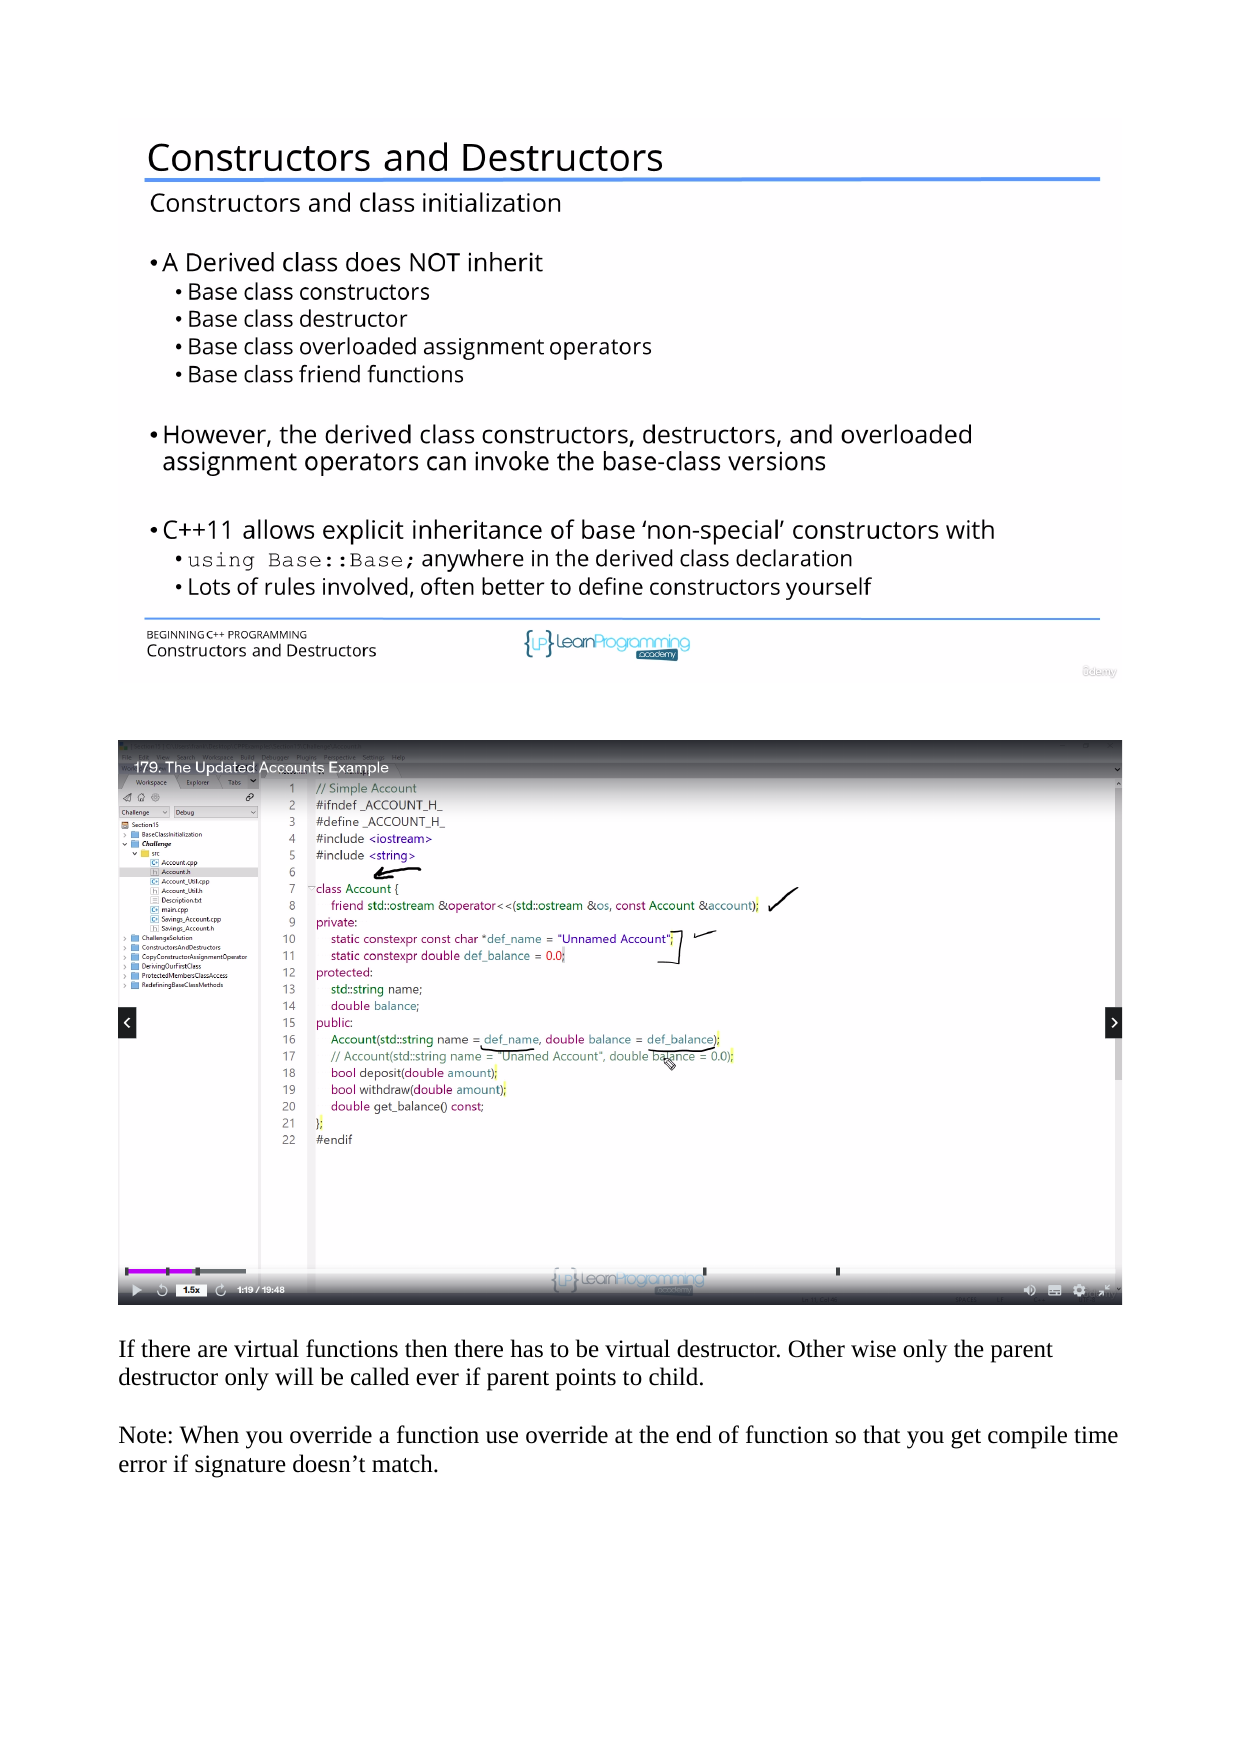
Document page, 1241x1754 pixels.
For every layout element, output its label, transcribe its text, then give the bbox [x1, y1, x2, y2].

text If there are virtual functions then there has to be virtual destructor. Other wise only the parent destructor only will be called ever if parent points to child. [118, 1334, 1122, 1391]
picture [118, 740, 1123, 1305]
text Note: When you override a function use override at the end of function so that you get compile time error if signature doesn’t match. [118, 1420, 1122, 1477]
picture [118, 118, 1123, 683]
